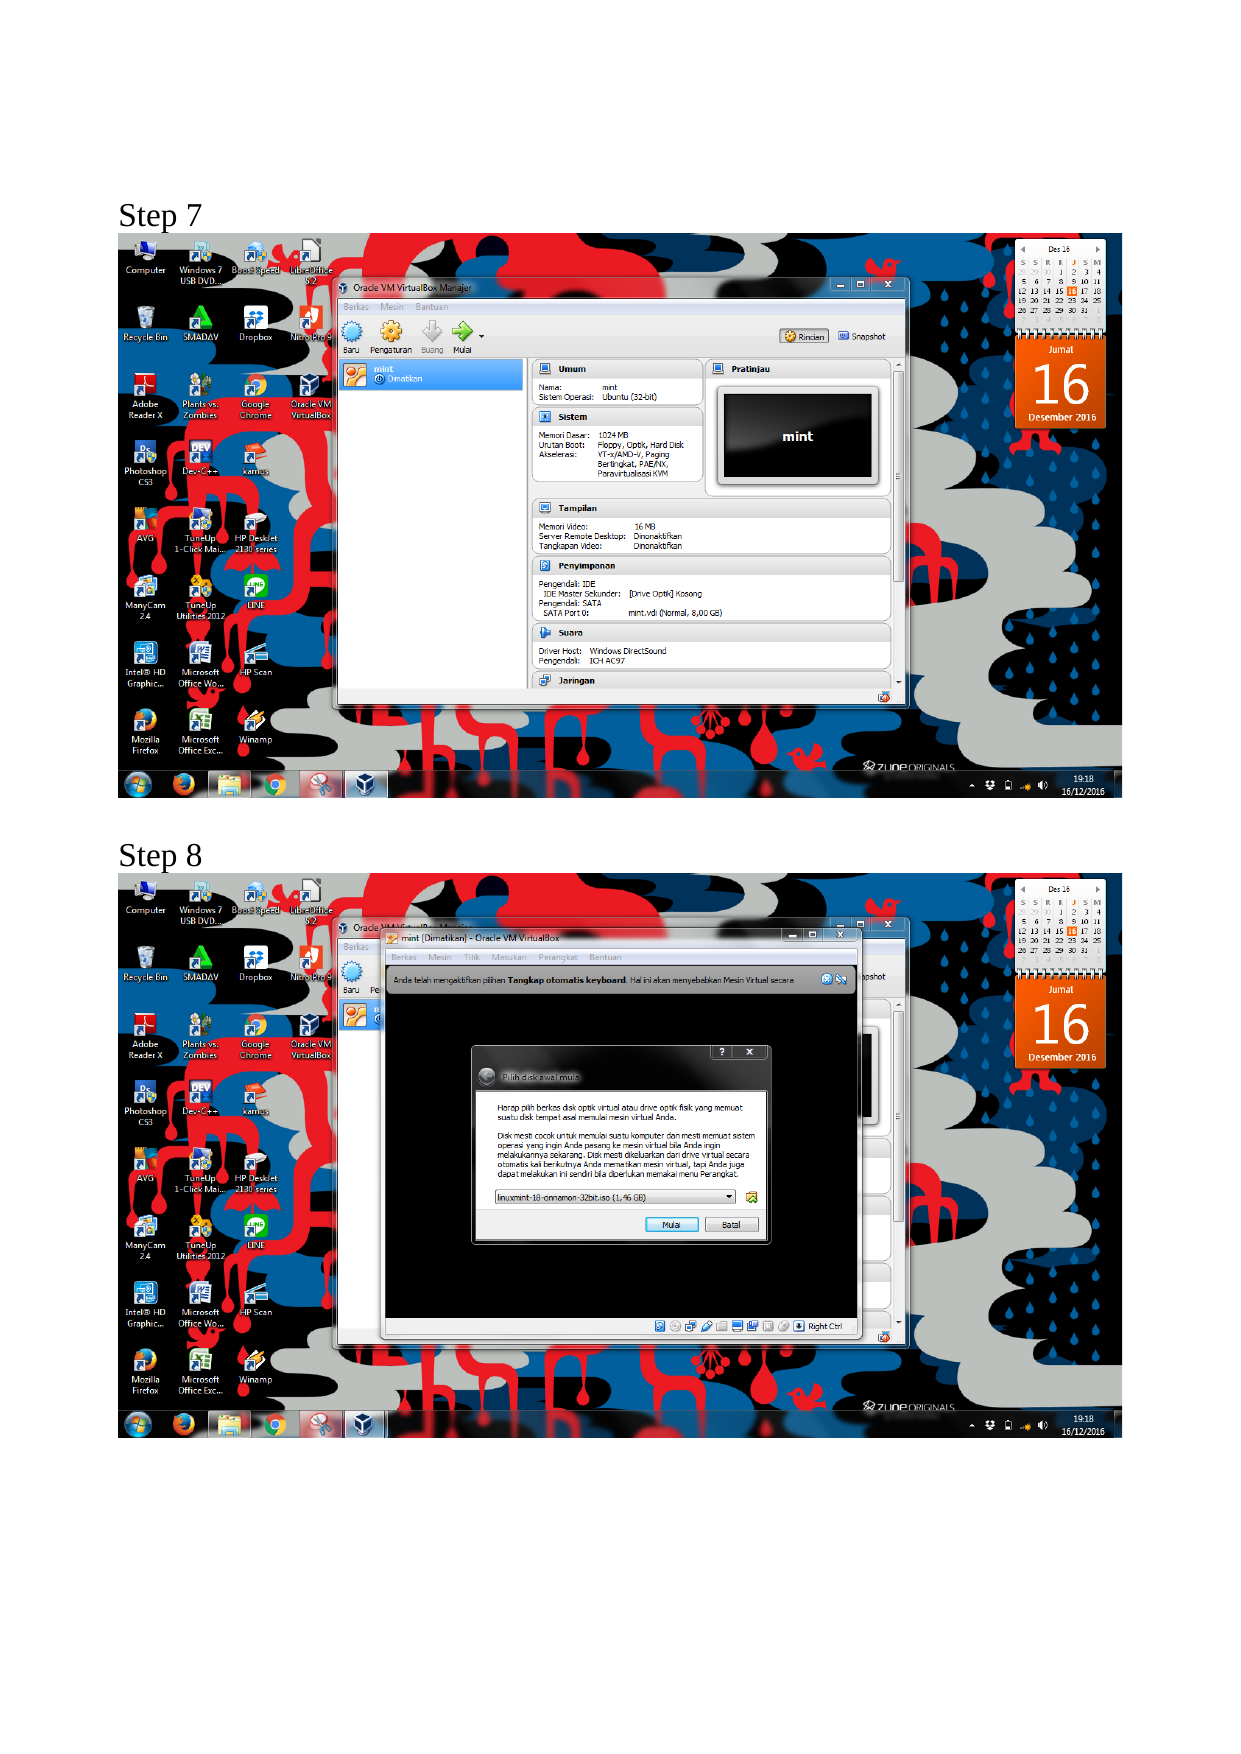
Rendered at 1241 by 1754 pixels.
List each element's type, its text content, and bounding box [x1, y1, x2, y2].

picture [118, 873, 1123, 1438]
picture [118, 233, 1123, 798]
text Step 7 [118, 195, 1122, 233]
text Step 8 [118, 836, 1122, 873]
